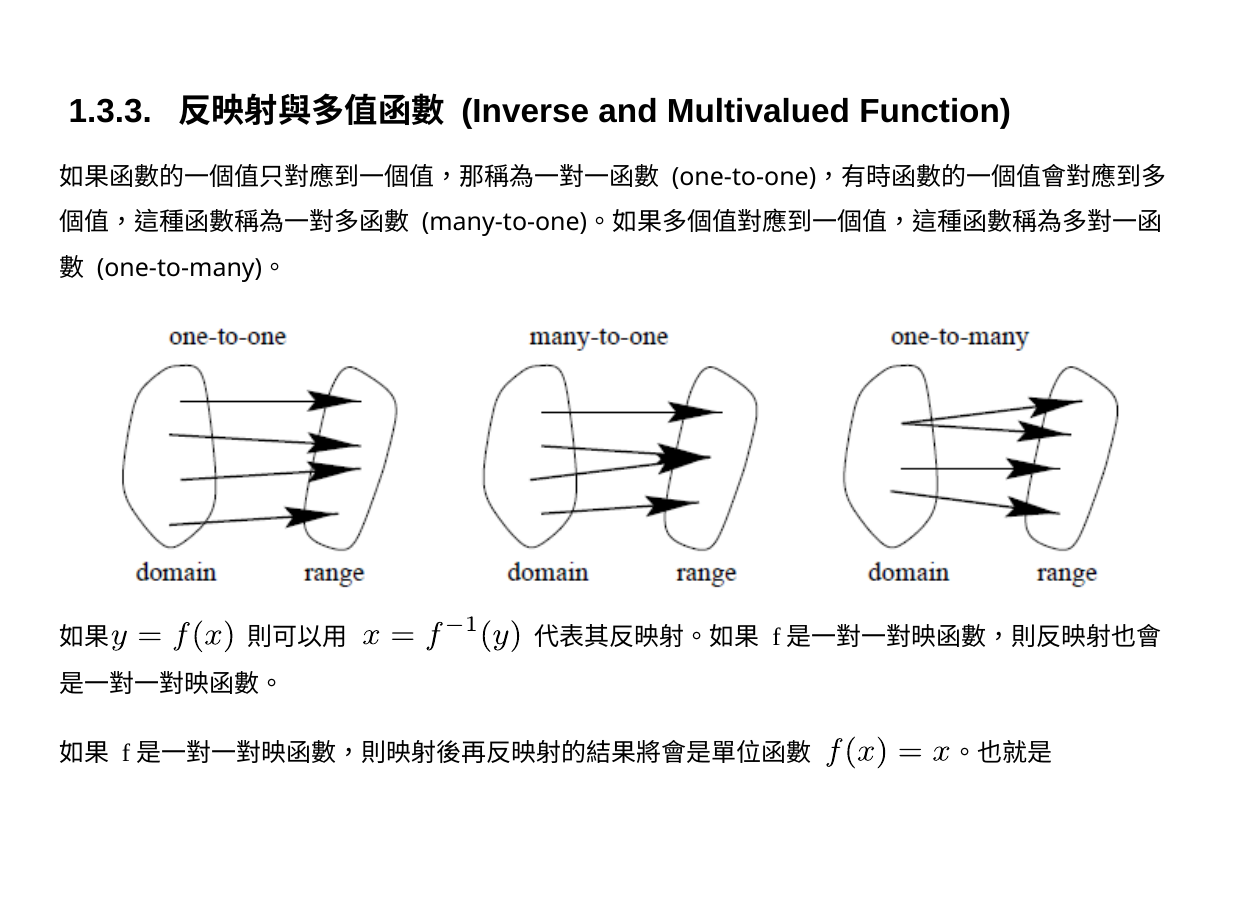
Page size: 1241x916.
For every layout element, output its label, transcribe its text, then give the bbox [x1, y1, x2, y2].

text 如果 則可以用 代表其反映射。如果 f 是一對一對映函數，則反映射也會是一對一對映函數。 [59, 613, 1181, 700]
text 如果函數的一個值只對應到一個值，那稱為一對一函數 (one-to-one)，有時函數的一個值會對應到多個值，這種函數稱為一對多函數 (many-to-one)。如果多個值對應到一個值，這種函數稱為多對一函數 (one-to-many)。 [59, 157, 1181, 283]
subtitle 反映射與多值函數 (Inverse and Multivalued Function) [59, 84, 1181, 132]
text 如果 f 是一對一對映函數，則映射後再反映射的結果將會是單位函數 。也就是 [59, 733, 1181, 771]
picture [110, 304, 1131, 595]
